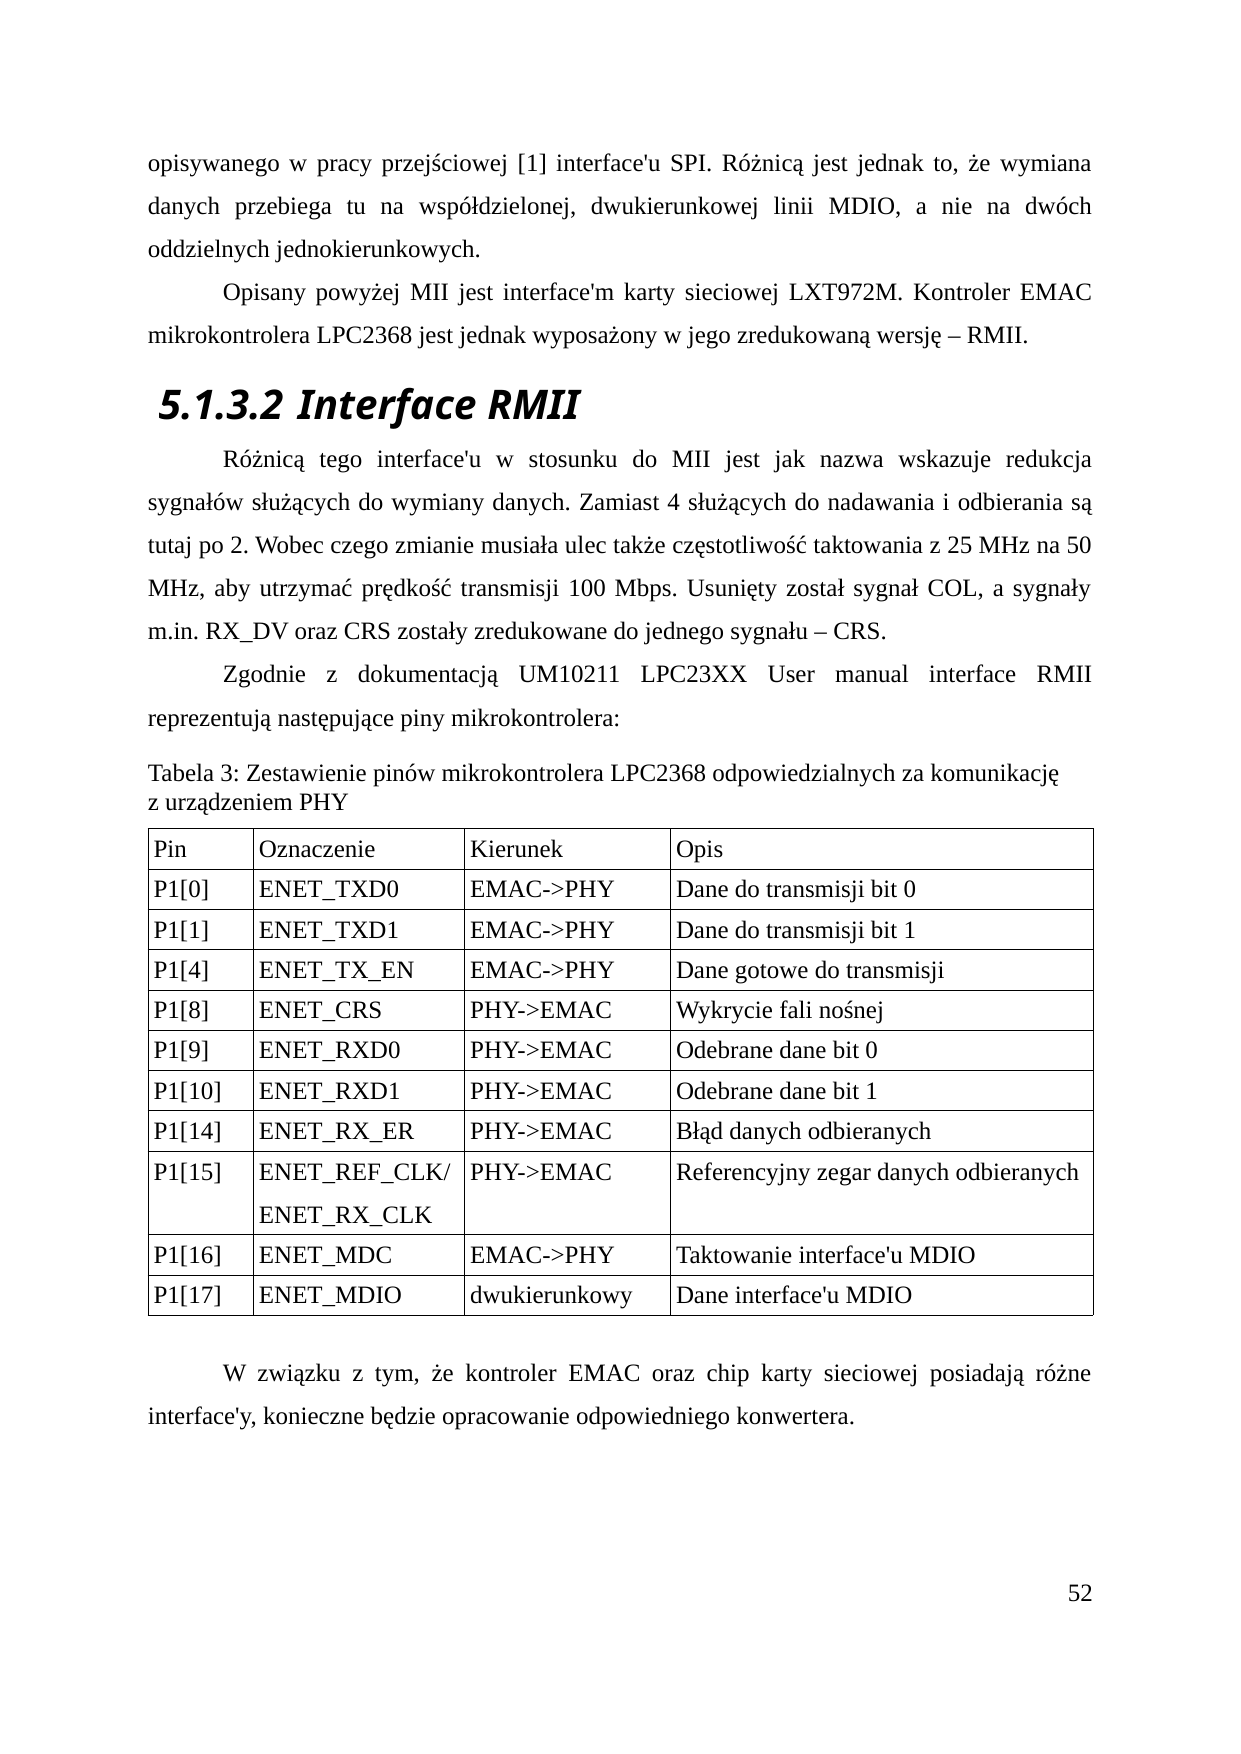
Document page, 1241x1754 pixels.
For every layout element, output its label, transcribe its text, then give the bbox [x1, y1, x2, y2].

table_cell EMAC->PHY [465, 1235, 670, 1274]
table_cell P1[8] [149, 991, 253, 1030]
table_cell ENET_TXD0 [254, 870, 464, 909]
table_cell EMAC->PHY [465, 870, 670, 909]
text opisywanego w pracy przejściowej [1] interface'u SPI. Różnicą jest jednak to, że wymiana danych przebiega tu na współdzielonej, dwukierunkowej linii MDIO, a nie na dwóch oddzielnych jednokierunkowych. [148, 148, 1093, 263]
table_cell P1[1] [149, 910, 253, 949]
table_cell P1[14] [149, 1111, 253, 1151]
table_cell Referencyjny zegar danych odbieranych [671, 1152, 1093, 1234]
table_header Pin [149, 829, 253, 868]
table_cell PHY->EMAC [465, 1111, 670, 1151]
table_cell PHY->EMAC [465, 1031, 670, 1070]
table_cell PHY->EMAC [465, 1152, 670, 1234]
text Różnicą tego interface'u w stosunku do MII jest jak nazwa wskazuje redukcja sygnałów służących do wymiany danych. Zamiast 4 służących do nadawania i odbierania są tutaj po 2. Wobec czego zmianie musiała ulec także częstotliwość taktowania z 25 MHz na 50 MHz, aby utrzymać prędkość transmisji 100 Mbps. Usunięty został sygnał COL, a sygnały m.in. RX_DV oraz CRS zostały zredukowane do jednego sygnału – CRS. [148, 444, 1093, 645]
text Tabela 3: Zestawienie pinów mikrokontrolera LPC2368 odpowiedzialnych za komunikację z urządzeniem PHY [148, 758, 1093, 816]
table_cell Dane interface'u MDIO [671, 1276, 1093, 1315]
subtitle Interface RMII [148, 376, 1093, 431]
table_cell ENET_MDIO [254, 1276, 464, 1315]
table_cell P1[17] [149, 1276, 253, 1315]
table_cell PHY->EMAC [465, 1071, 670, 1110]
table_cell dwukierunkowy [465, 1276, 670, 1315]
table_cell ENET_RXD0 [254, 1031, 464, 1070]
table_cell P1[15] [149, 1152, 253, 1234]
table_cell ENET_TX_EN [254, 950, 464, 989]
table_cell Dane gotowe do transmisji [671, 950, 1093, 989]
table_cell EMAC->PHY [465, 910, 670, 949]
text Zgodnie z dokumentacją UM10211 LPC23XX User manual interface RMII reprezentują następujące piny mikrokontrolera: [148, 659, 1093, 731]
text W związku z tym, że kontroler EMAC oraz chip karty sieciowej posiadają różne interface'y, konieczne będzie opracowanie odpowiedniego konwertera. [148, 1358, 1093, 1430]
table_cell P1[16] [149, 1235, 253, 1274]
table_cell ENET_TXD1 [254, 910, 464, 949]
table_header Opis [671, 829, 1093, 868]
table_cell Dane do transmisji bit 1 [671, 910, 1093, 949]
table_cell ENET_MDC [254, 1235, 464, 1274]
table_cell Odebrane dane bit 0 [671, 1031, 1093, 1070]
table_header Oznaczenie [254, 829, 464, 868]
table_cell Wykrycie fali nośnej [671, 991, 1093, 1030]
table_cell P1[10] [149, 1071, 253, 1110]
table_cell ENET_RXD1 [254, 1071, 464, 1110]
table_cell PHY->EMAC [465, 991, 670, 1030]
table_cell Błąd danych odbieranych [671, 1111, 1093, 1151]
table_cell ENET_RX_ER [254, 1111, 464, 1151]
text Opisany powyżej MII jest interface'm karty sieciowej LXT972M. Kontroler EMAC mikrokontrolera LPC2368 jest jednak wyposażony w jego zredukowaną wersję – RMII. [148, 277, 1093, 349]
table_cell Taktowanie interface'u MDIO [671, 1235, 1093, 1274]
table_cell ENET_REF_CLK/ENET_RX_CLK [254, 1152, 464, 1234]
table_header Kierunek [465, 829, 670, 868]
table_cell P1[0] [149, 870, 253, 909]
table_cell P1[9] [149, 1031, 253, 1070]
table_cell EMAC->PHY [465, 950, 670, 989]
table_cell ENET_CRS [254, 991, 464, 1030]
table_cell Dane do transmisji bit 0 [671, 870, 1093, 909]
table_cell P1[4] [149, 950, 253, 989]
table_cell Odebrane dane bit 1 [671, 1071, 1093, 1110]
